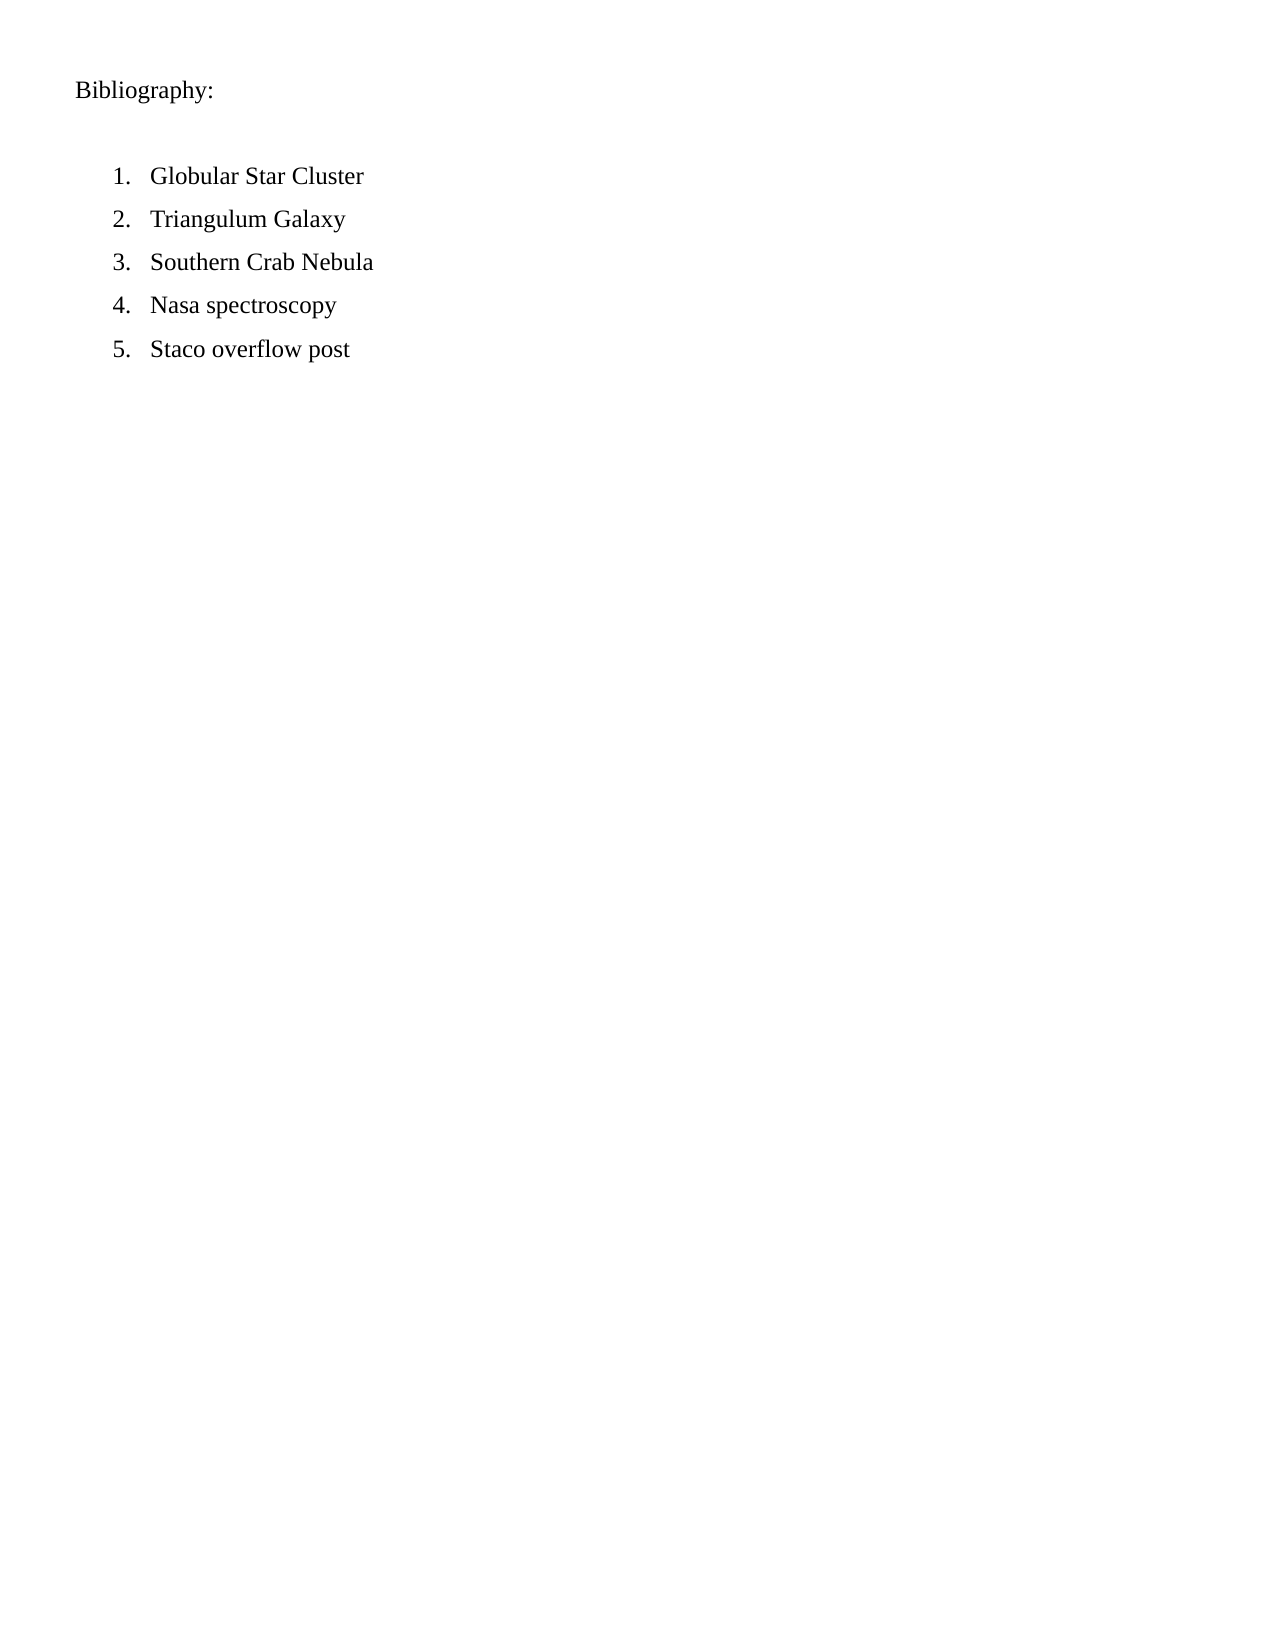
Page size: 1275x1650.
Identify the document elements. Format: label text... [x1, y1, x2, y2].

list Globular Star Cluster [112, 161, 1200, 190]
list Triangulum Galaxy [112, 204, 1200, 233]
list Nasa spectroscopy [112, 291, 1200, 319]
list Staco overflow post [112, 334, 1200, 362]
text Bibliography: [75, 75, 1200, 104]
list Southern Crab Nebula [112, 247, 1200, 276]
